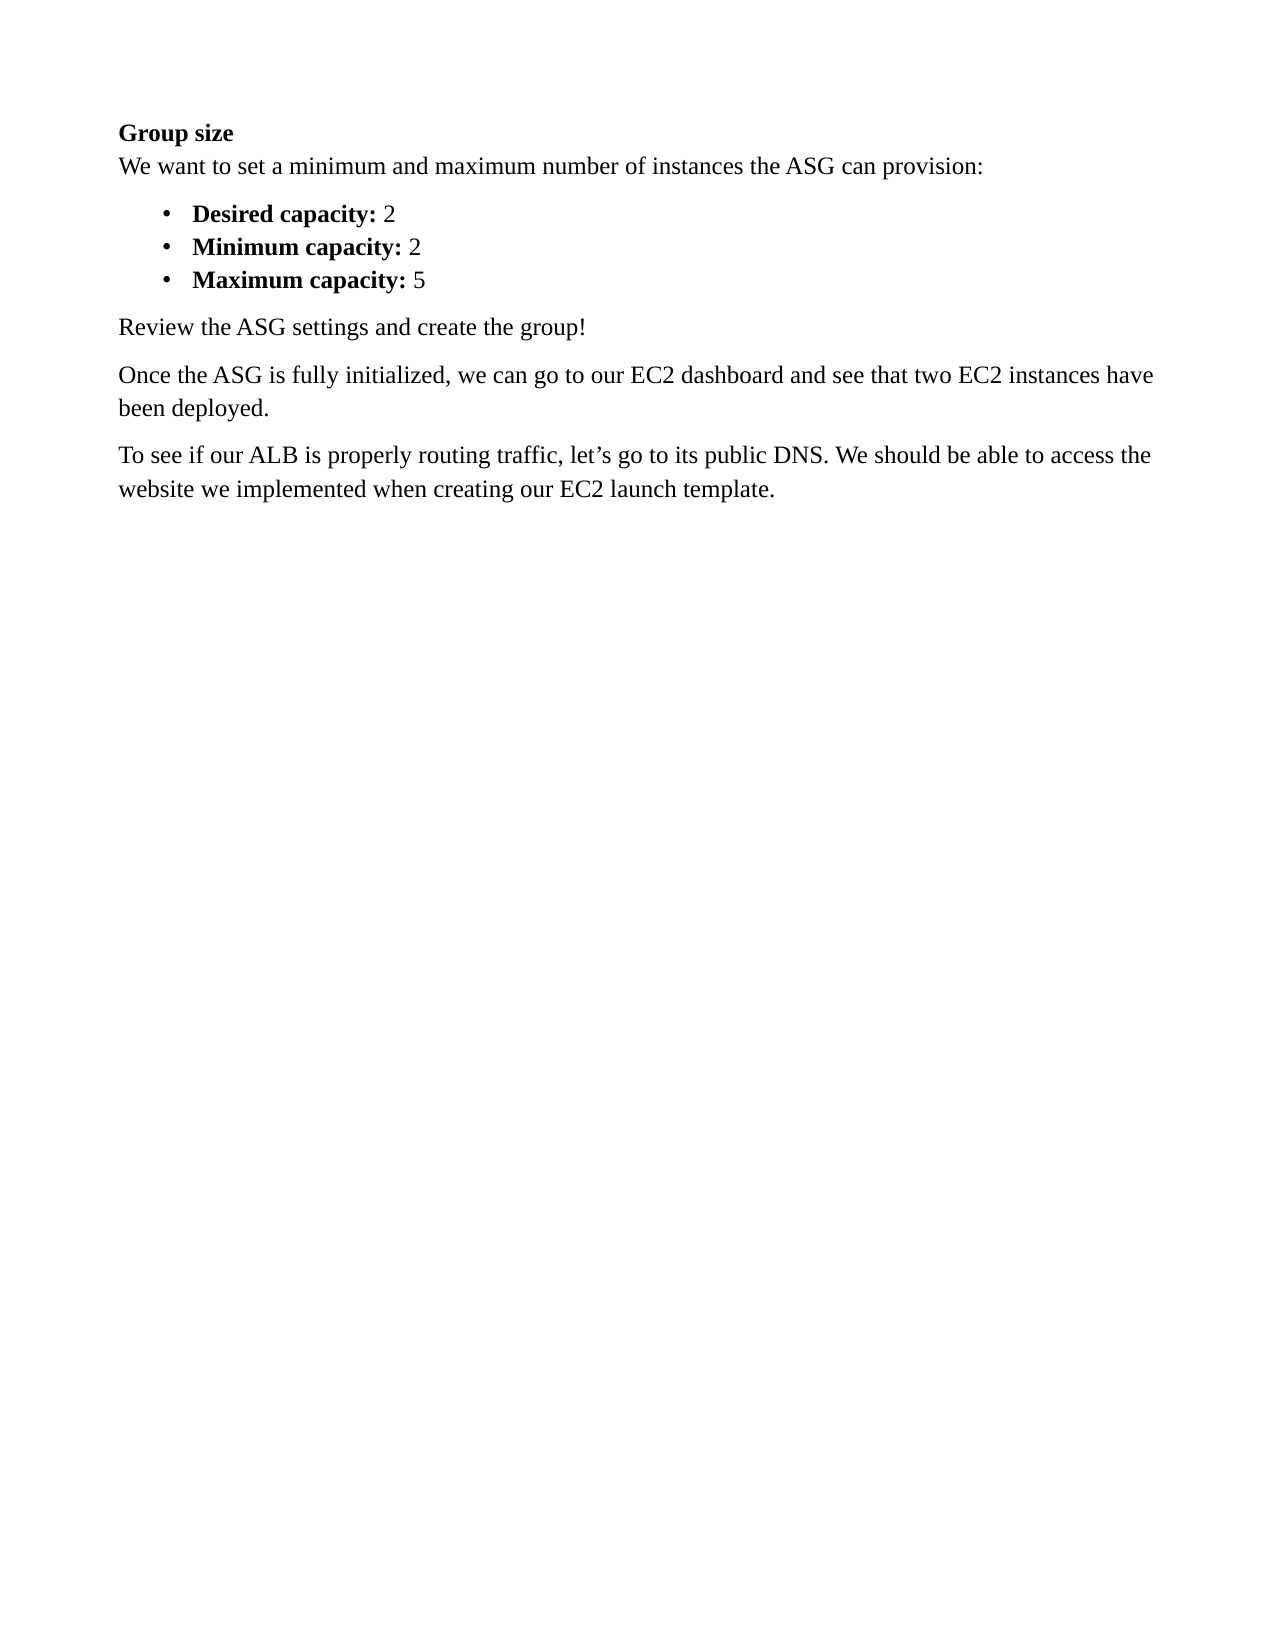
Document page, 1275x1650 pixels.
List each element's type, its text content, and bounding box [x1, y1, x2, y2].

text To see if our ALB is properly routing traffic, let’s go to its public DNS. We should be able to access the website we implemented when creating our EC2 launch template. [118, 441, 1157, 502]
list Desired capacity: 2 [162, 199, 1157, 227]
text Review the ASG settings and create the group! [118, 312, 1157, 341]
list Maximum capacity: 5 [162, 265, 1157, 293]
list Minimum capacity: 2 [162, 232, 1157, 261]
text Group size We want to set a minimum and maximum number of instances the ASG can provision: [118, 118, 1157, 180]
text Once the ASG is fully initialized, we can go to our EC2 dashboard and see that two EC2 instances have been deployed. [118, 360, 1157, 422]
